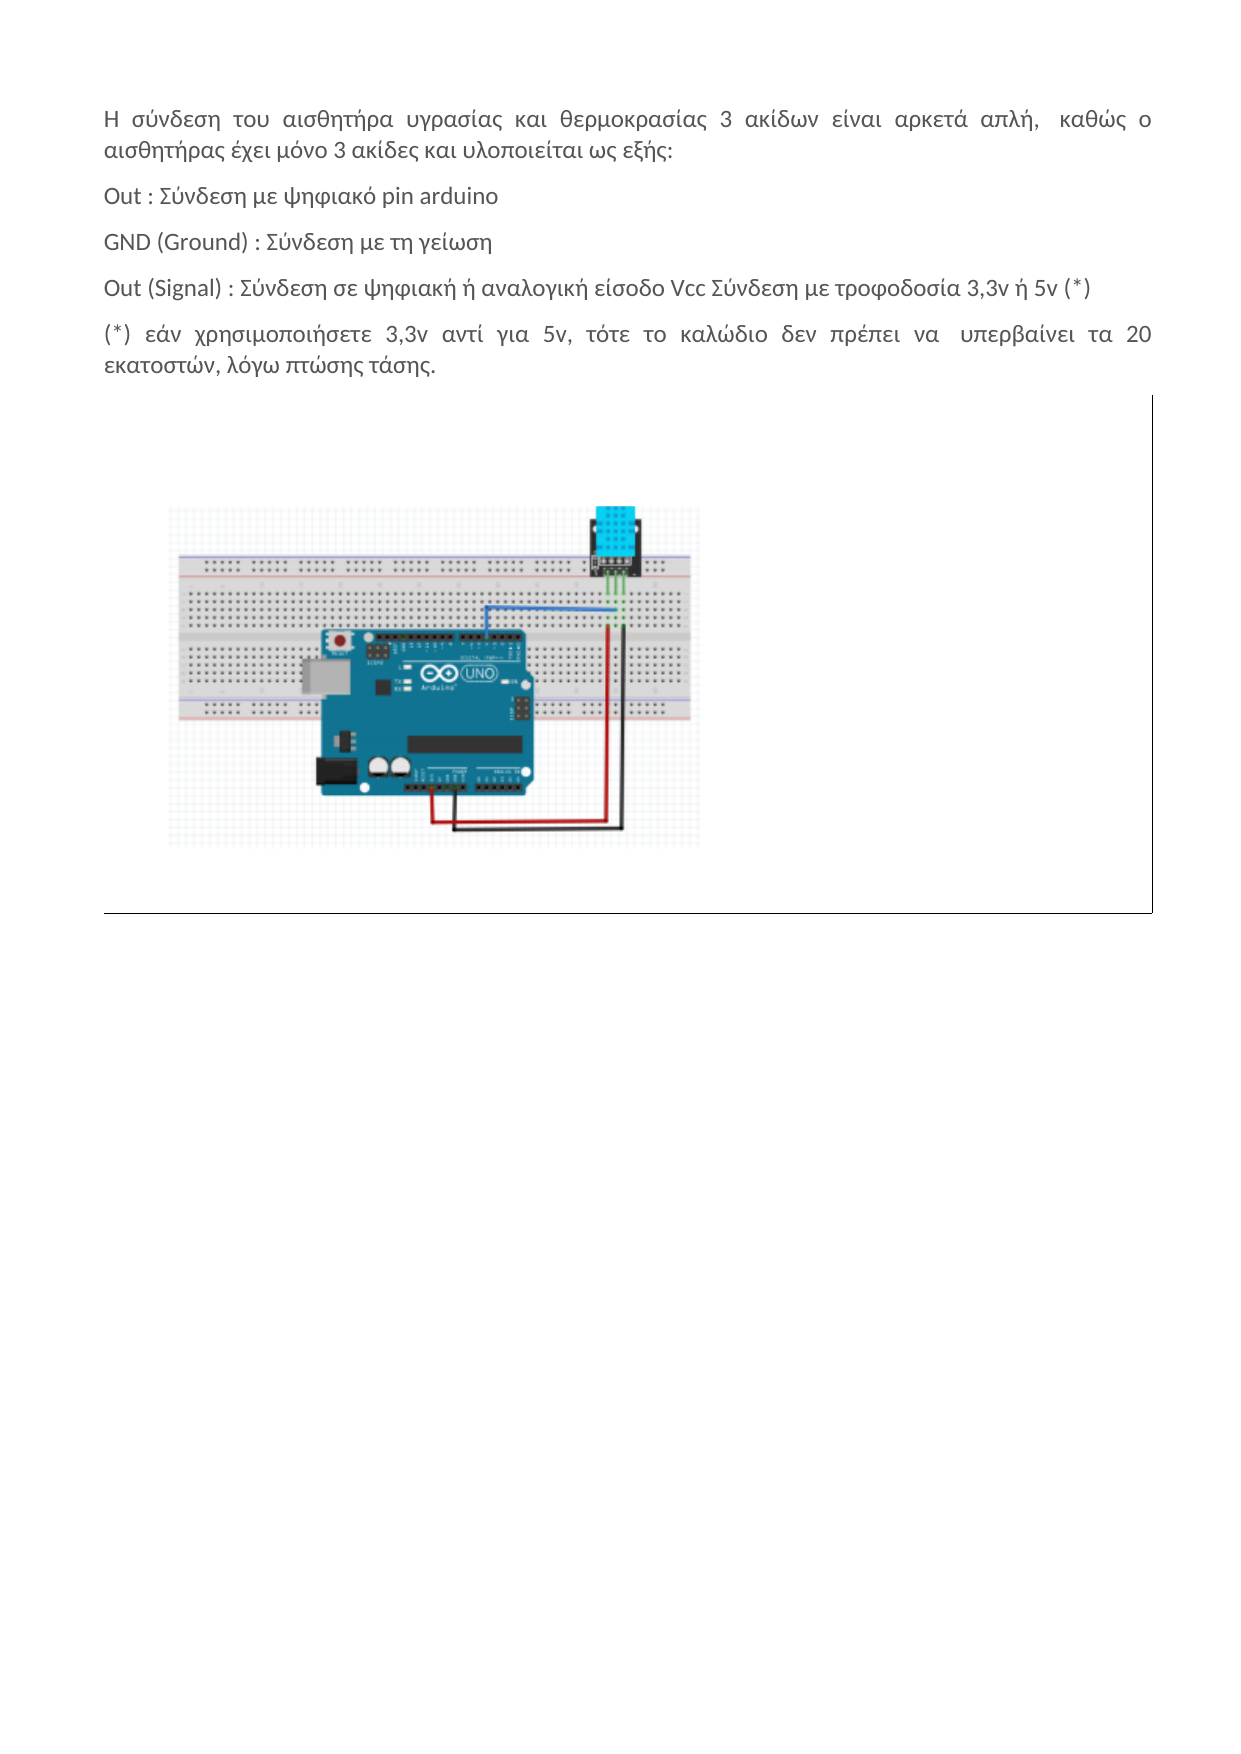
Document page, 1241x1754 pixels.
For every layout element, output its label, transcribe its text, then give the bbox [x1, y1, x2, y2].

text Out (Signal) : Σύνδεση σε ψηφιακή ή αναλογική είσοδο Vcc Σύνδεση με τροφοδοσία 3,3v ή 5v (*) [103, 272, 1152, 303]
text GND (Ground) : Σύνδεση με τη γείωση [103, 226, 1152, 257]
text Out : Σύνδεση με ψηφιακό pin arduino [103, 180, 1152, 211]
text Η σύνδεση του αισθητήρα υγρασίας και θερμοκρασίας 3 ακίδων είναι αρκετά απλή, καθώς ο αισθητήρας έχει μόνο 3 ακίδες και υλοποιείται ως εξής: [103, 103, 1152, 164]
text (*) εάν χρησιμοποιήσετε 3,3v αντί για 5v, τότε το καλώδιο δεν πρέπει να υπερβαίνει τα 20 εκατοστών, λόγω πτώσης τάσης. [103, 318, 1152, 379]
